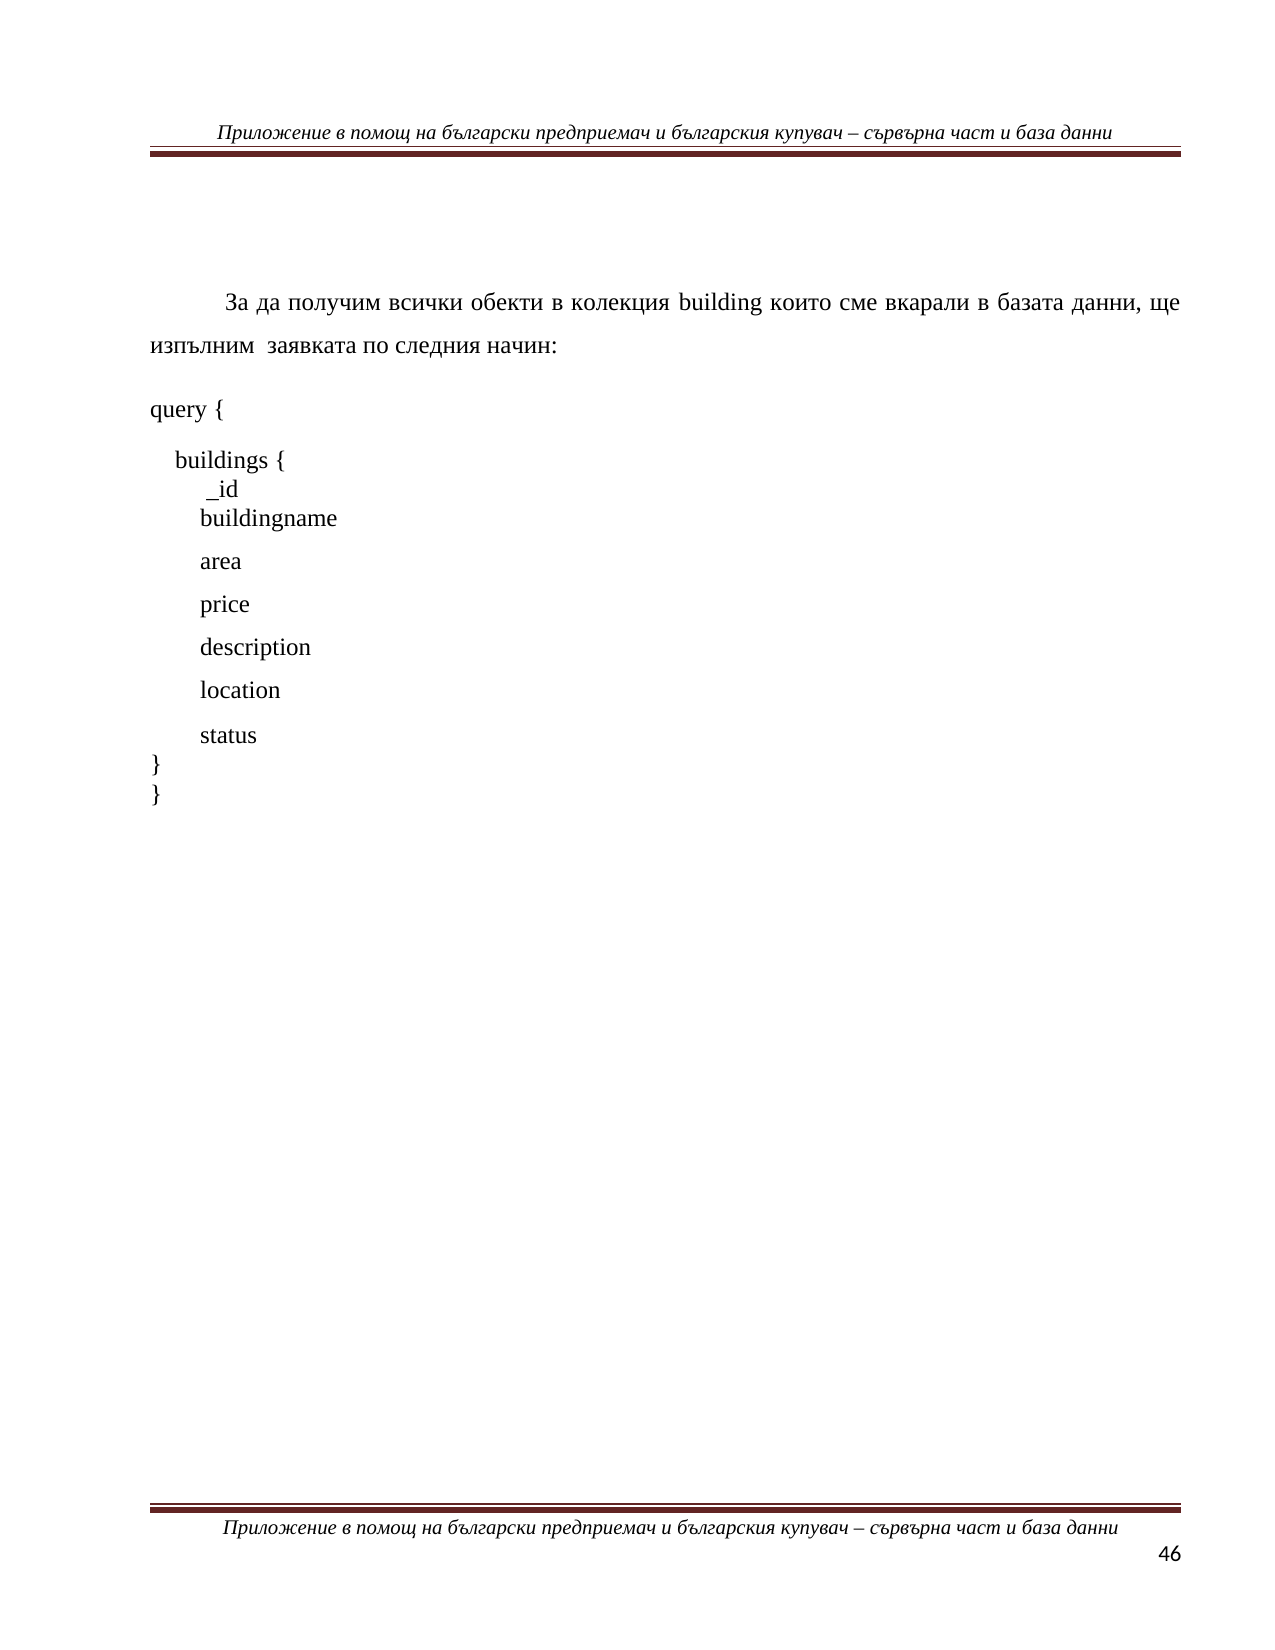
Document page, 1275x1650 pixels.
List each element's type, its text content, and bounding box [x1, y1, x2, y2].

text } [150, 748, 1181, 778]
text status [150, 719, 1181, 748]
text } [150, 778, 1181, 808]
text location [150, 676, 1181, 704]
text query { [150, 394, 1181, 423]
text description [150, 632, 1181, 661]
text area [150, 546, 1181, 575]
text price [150, 589, 1181, 618]
text buildings { [150, 444, 1181, 473]
text За да получим всички обекти в колекция building които сме вкарали в базата данни, ще изпълним заявката по следния начин: [150, 287, 1181, 359]
text buildingname [150, 503, 1181, 532]
text _id [150, 473, 1181, 503]
